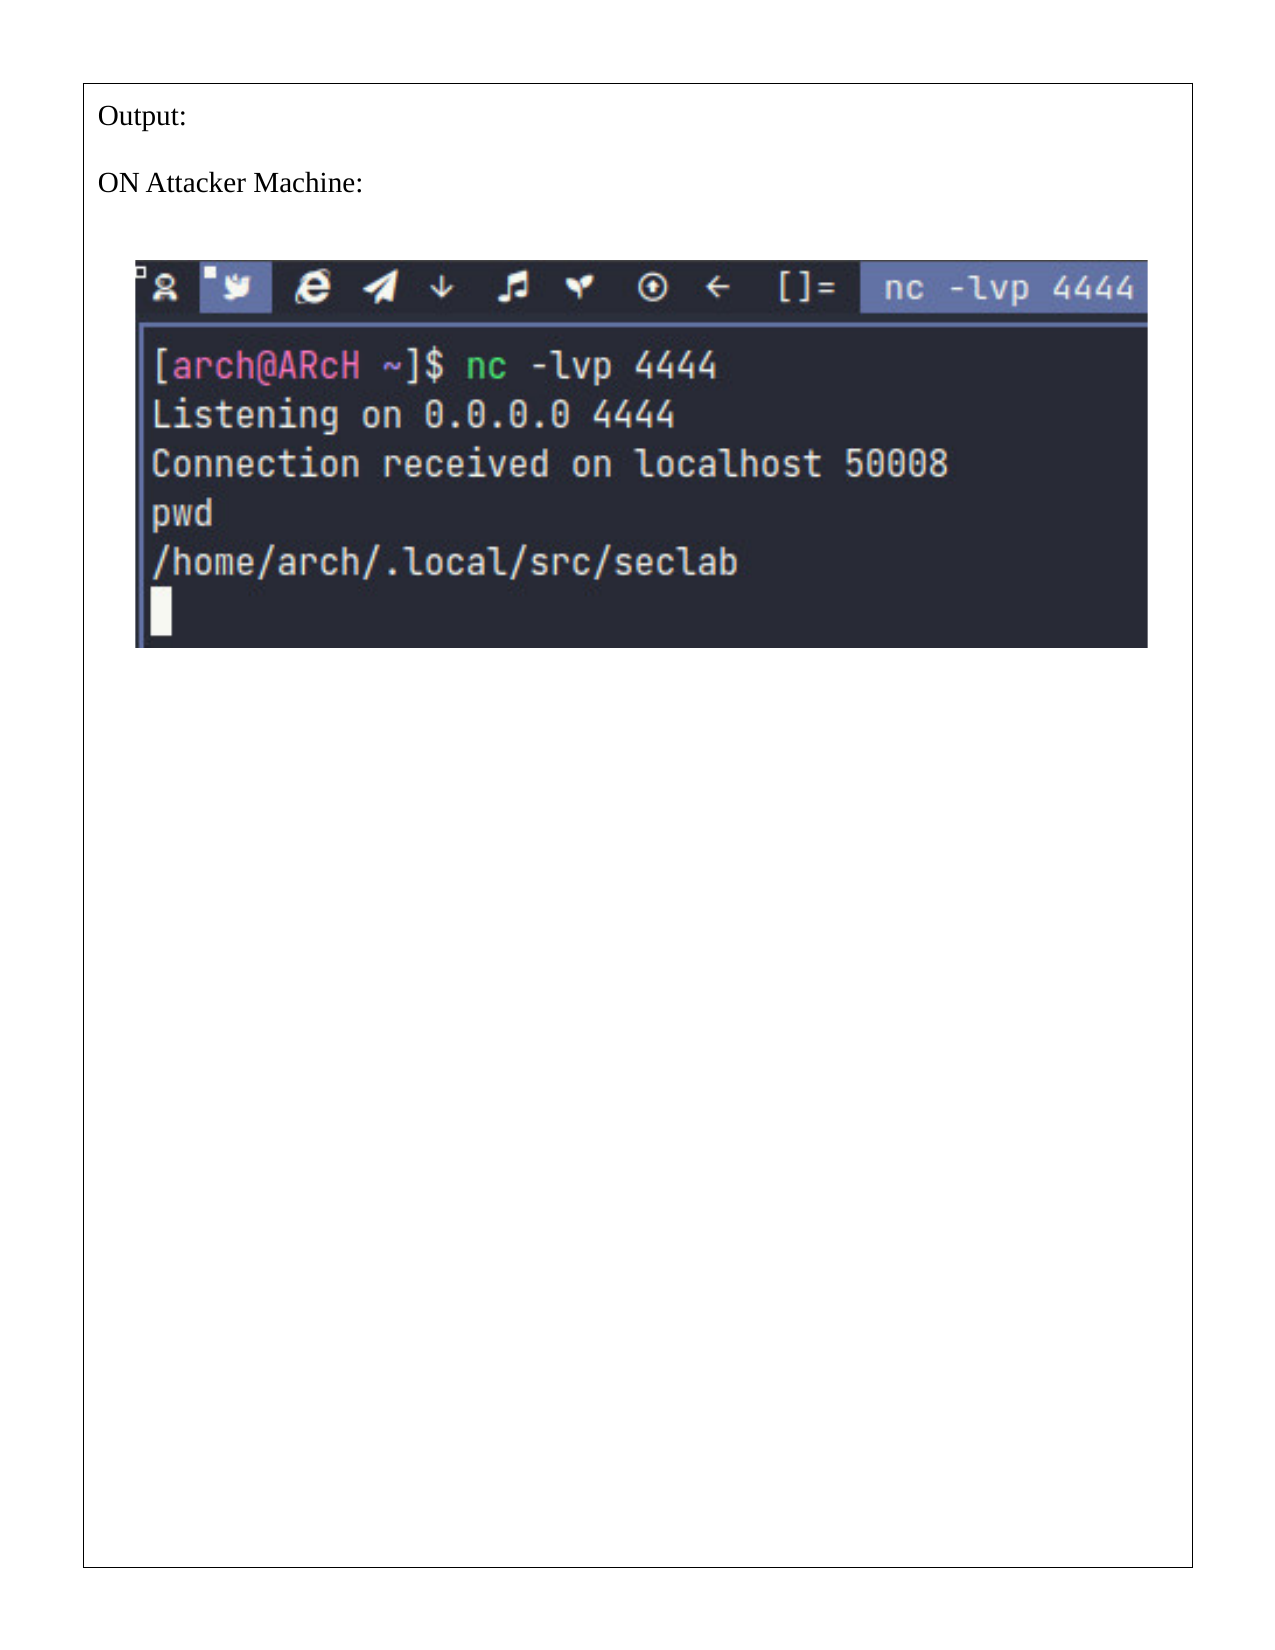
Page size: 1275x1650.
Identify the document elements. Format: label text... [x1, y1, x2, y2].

picture [135, 260, 1148, 648]
text Output: [98, 98, 1177, 131]
text ON Attacker Machine: [98, 165, 1177, 198]
